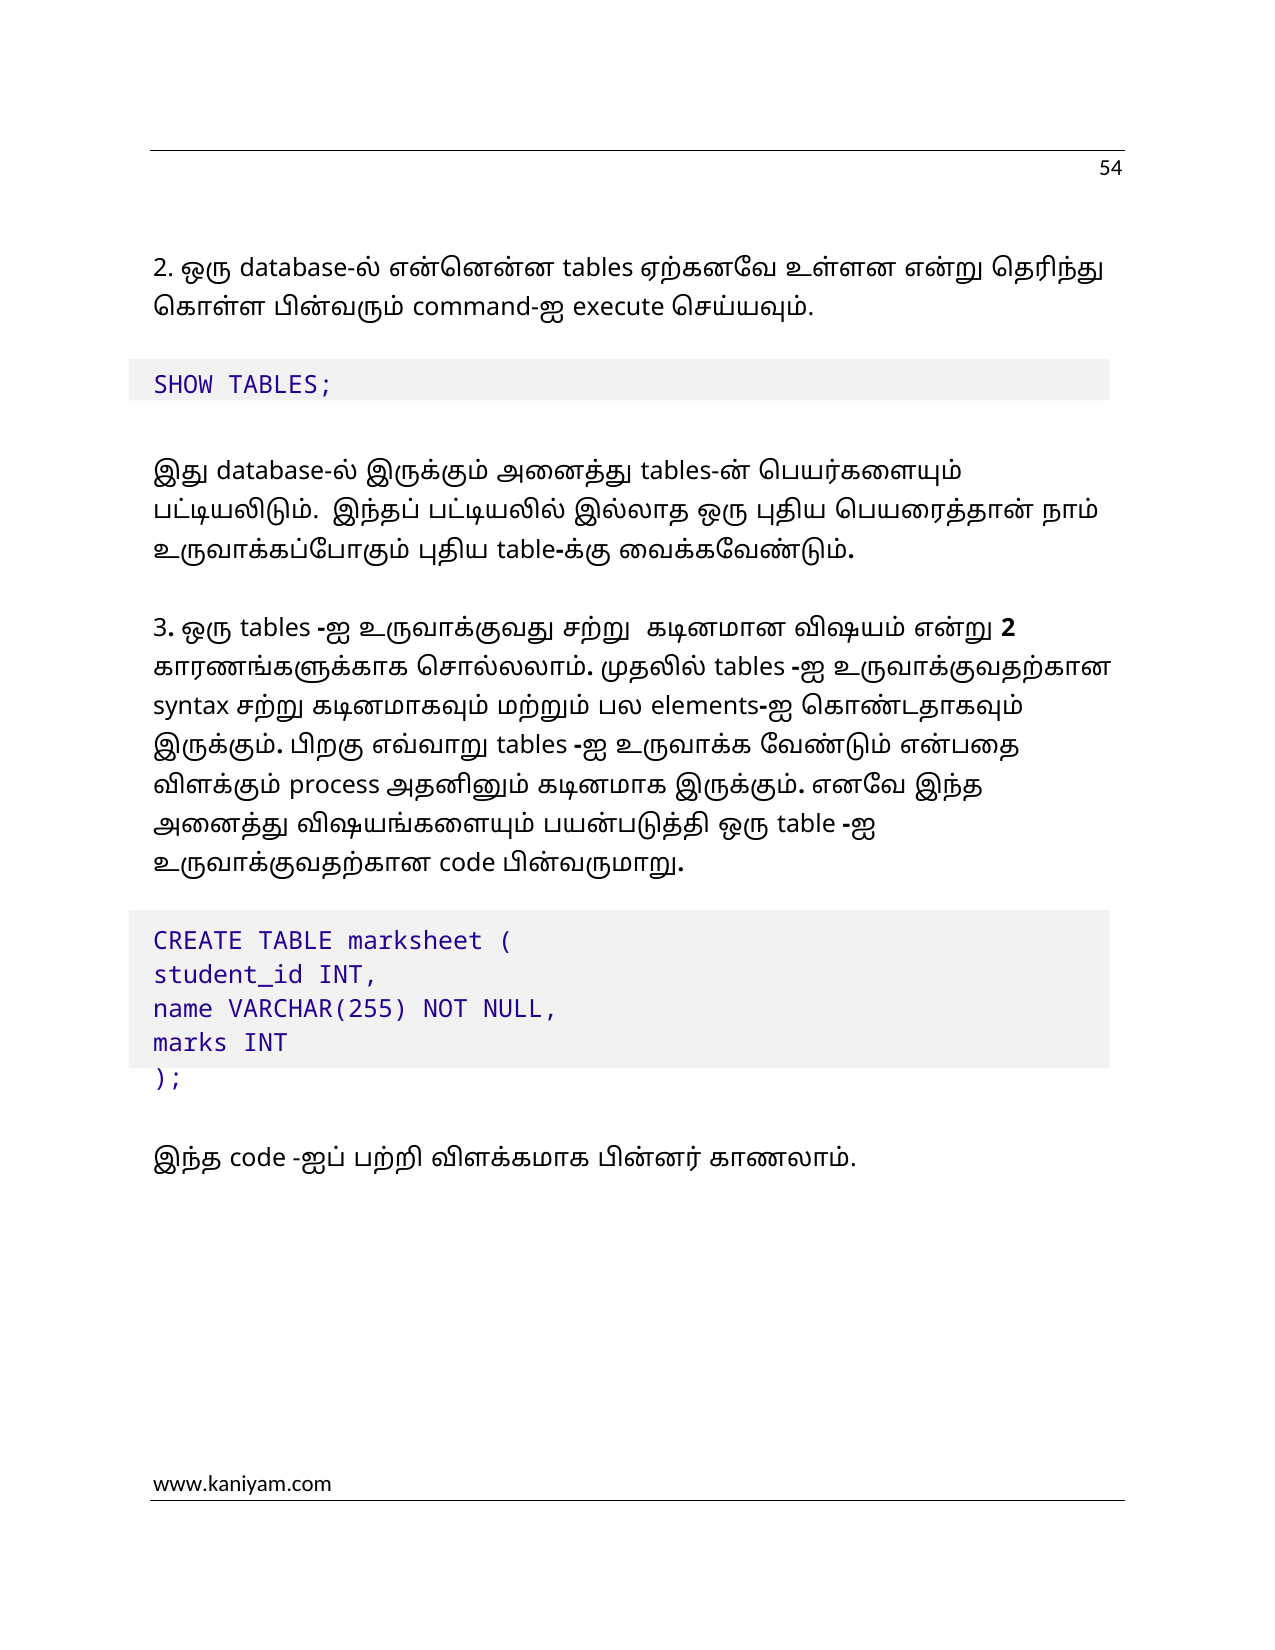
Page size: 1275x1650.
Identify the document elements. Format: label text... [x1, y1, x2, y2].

text 3. ஒரு tables -ஐ உருவாக்குவது சற்று கடினமான விஷயம் என்று 2 காரணங்களுக்காக சொல்லலாம். முதலில் tables -ஐ உருவாக்குவதற்கான syntax சற்று கடினமாகவும் மற்றும் பல elements-ஐ கொண்டதாகவும் இருக்கும். பிறகு எவ்வாறு tables -ஐ உருவாக்க வேண்டும் என்பதை விளக்கும் process அதனினும் கடினமாக இருக்கும். எனவே இந்த அனைத்து விஷயங்களையும் பயன்படுத்தி ஒரு table -ஐ உருவாக்குவதற்கான code பின்வருமாறு. [153, 609, 1122, 879]
text CREATE TABLE marksheet ( student_id INT, name VARCHAR(255) NOT NULL, marks INT ); [153, 923, 1122, 1093]
text இது database-ல் இருக்கும் அனைத்து tables-ன் பெயர்களையும் பட்டியலிடும். இந்தப் பட்டியலில் இல்லாத ஒரு புதிய பெயரைத்தான் நாம் உருவாக்கப்போகும் புதிய table-க்கு வைக்கவேண்டும். [153, 453, 1122, 565]
text இந்த code -ஐப் பற்றி விளக்கமாக பின்னர் காணலாம். [153, 1140, 1122, 1174]
text SHOW TABLES; [1110, 367, 1122, 401]
text 2. ஒரு database-ல் என்னென்ன tables ஏற்கனவே உள்ளன என்று தெரிந்து கொள்ள பின்வரும் command-ஐ execute செய்யவும். [153, 250, 1122, 323]
